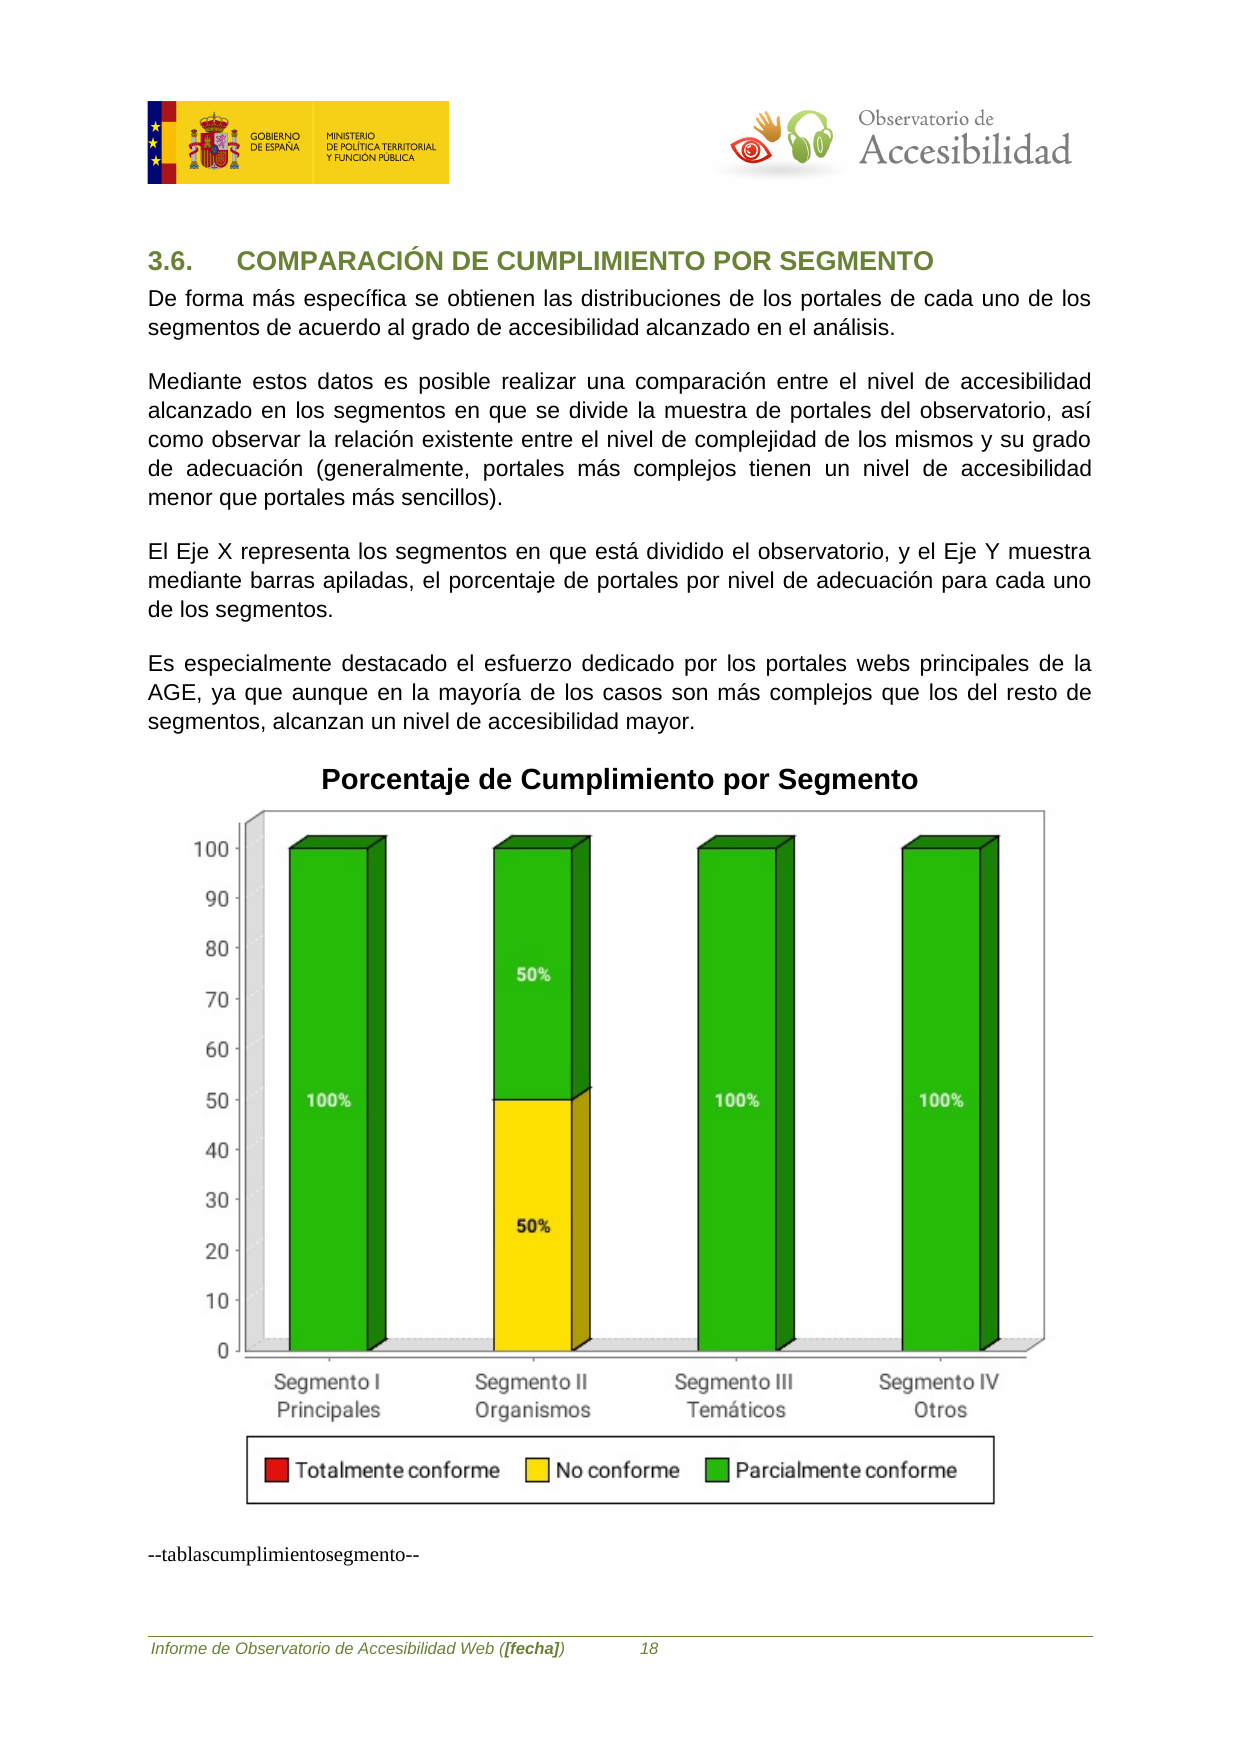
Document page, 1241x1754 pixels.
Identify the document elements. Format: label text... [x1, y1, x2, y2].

text De forma más específica se obtienen las distribuciones de los portales de cada uno de los segmentos de acuerdo al grado de accesibilidad alcanzado en el análisis. [148, 285, 1092, 341]
subtitle Comparación de cumplimiento por segmento [148, 245, 1092, 276]
text Mediante estos datos es posible realizar una comparación entre el nivel de accesibilidad alcanzado en los segmentos en que se divide la muestra de portales del observatorio, así como observar la relación existente entre el nivel de complejidad de los mismos y su grado de adecuación (generalmente, portales más complejos tienen un nivel de accesibilidad menor que portales más sencillos). [148, 368, 1092, 510]
text Es especialmente destacado el esfuerzo dedicado por los portales webs principales de la AGE, ya que aunque en la mayoría de los casos son más complejos que los del resto de segmentos, alcanzan un nivel de accesibilidad mayor. [148, 650, 1092, 734]
text El Eje X representa los segmentos en que está dividido el observatorio, y el Eje Y muestra mediante barras apiladas, el porcentaje de portales por nivel de adecuación para cada uno de los segmentos. [148, 538, 1092, 622]
picture [147, 101, 450, 184]
text Porcentaje de Cumplimiento por Segmento [148, 762, 1092, 795]
picture [710, 101, 1086, 184]
text --tablascumplimientosegmento-- [148, 1542, 1092, 1566]
picture [178, 795, 1062, 1506]
